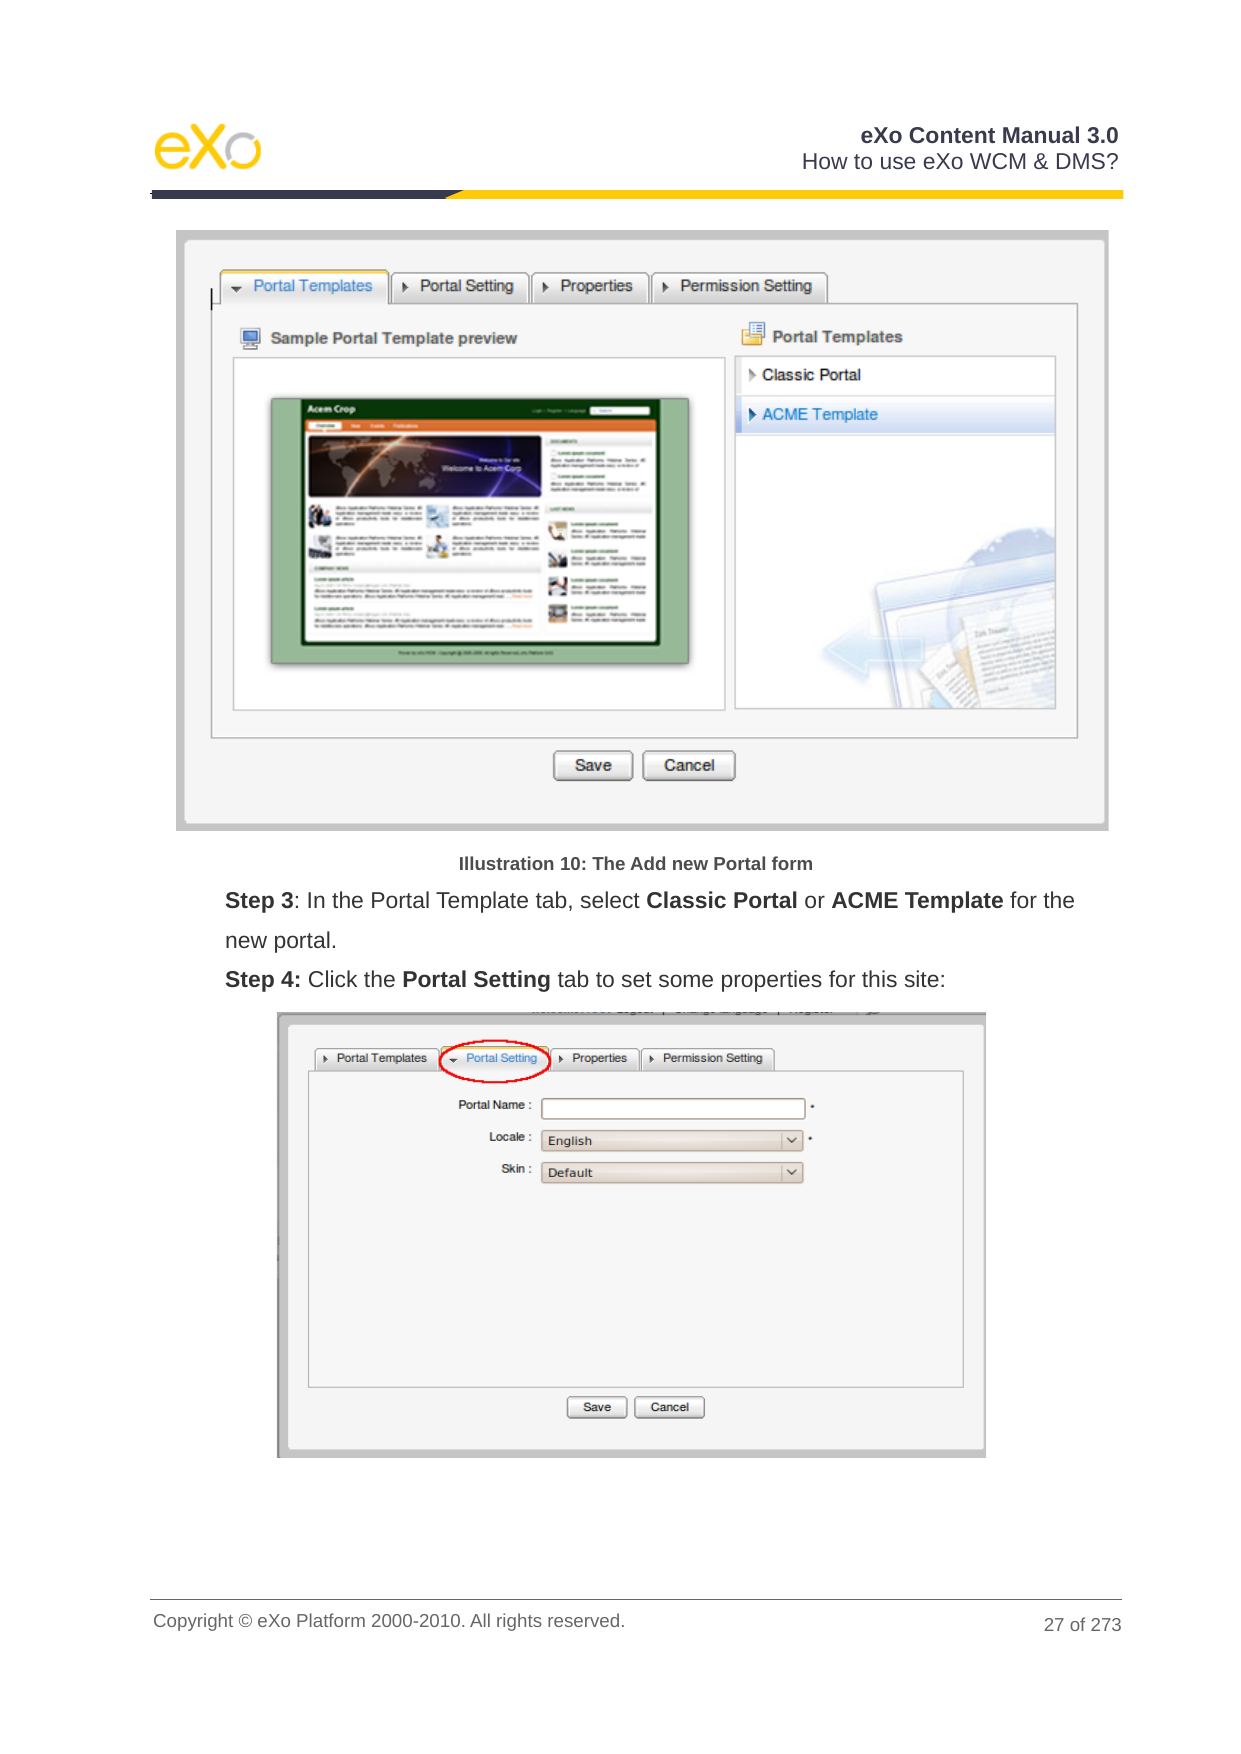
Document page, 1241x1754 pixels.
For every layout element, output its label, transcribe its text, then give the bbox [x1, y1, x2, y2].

picture [176, 230, 1109, 831]
list Step 4: Click the Portal Setting tab to set some properties for this site: [187, 966, 1122, 993]
picture [155, 123, 262, 170]
picture [276, 1012, 987, 1458]
list Illustration 10: The Add new Portal form [169, 315, 1102, 874]
picture [151, 190, 1124, 199]
list Step 3: In the Portal Template tab, select Classic Portal or ACME Template for the new portal. [187, 223, 1122, 953]
